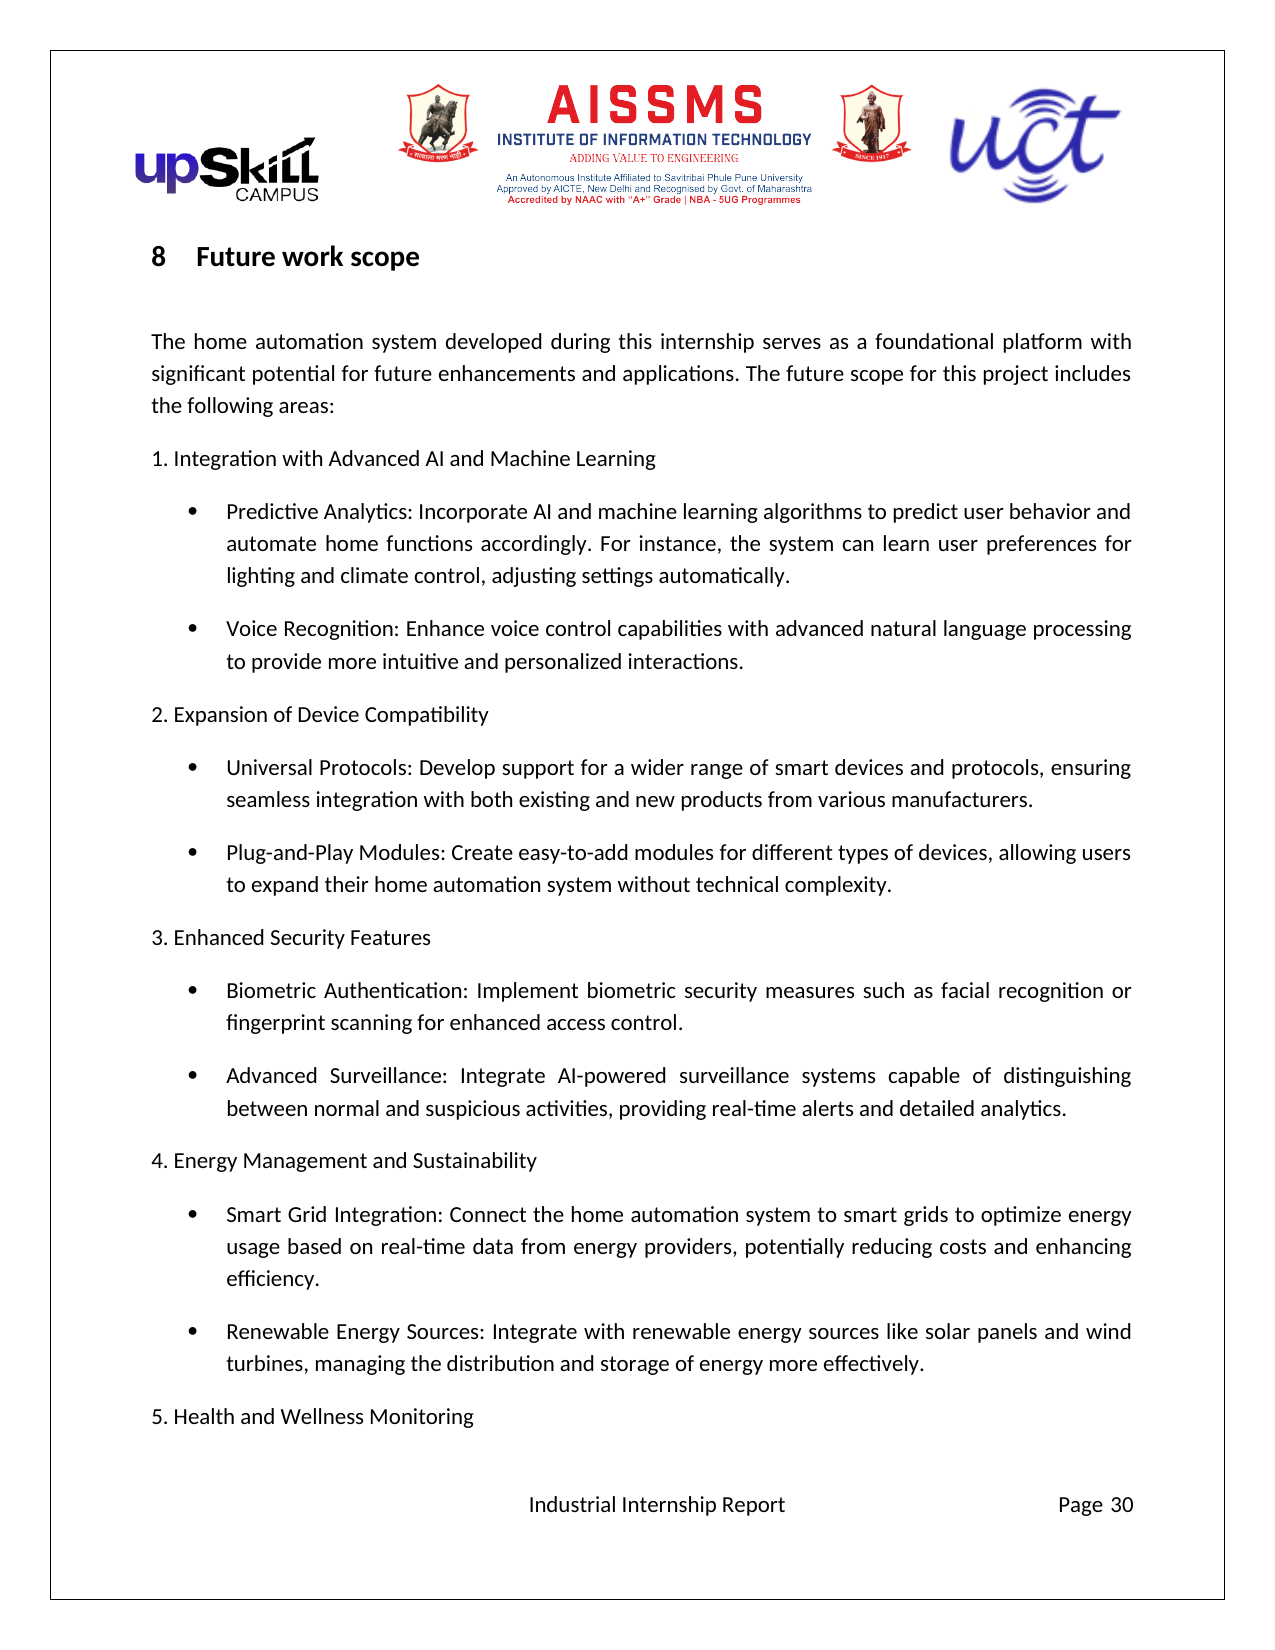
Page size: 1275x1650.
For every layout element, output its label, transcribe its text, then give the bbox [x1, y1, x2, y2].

text 5. Health and Wellness Monitoring [151, 1402, 1133, 1430]
list Biometric Authentication: Implement biometric security measures such as facial recognition or fingerprint scanning for enhanced access control. [188, 976, 1133, 1036]
list Advanced Surveillance: Integrate AI-powered surveillance systems capable of distinguishing between normal and suspicious activities, providing real-time alerts and detailed analytics. [188, 1061, 1133, 1122]
text 1. Integration with Advanced AI and Machine Learning [151, 444, 1133, 472]
subtitle Future work scope [151, 238, 1133, 274]
list Plug-and-Play Modules: Create easy-to-add modules for different types of devices, allowing users to expand their home automation system without technical complexity. [188, 838, 1133, 898]
picture [104, 124, 350, 205]
picture [947, 79, 1127, 205]
list Voice Recognition: Enhance voice control capabilities with advanced natural language processing to provide more intuitive and personalized interactions. [188, 614, 1133, 675]
list Universal Protocols: Develop support for a wider range of smart devices and protocols, ensuring seamless integration with both existing and new products from various manufacturers. [188, 753, 1133, 813]
picture [391, 79, 915, 205]
text The home automation system developed during this internship serves as a foundational platform with significant potential for future enhancements and applications. The future scope for this project includes the following areas: [151, 327, 1133, 419]
text 4. Energy Management and Sustainability [151, 1147, 1133, 1175]
list Predictive Analytics: Incorporate AI and machine learning algorithms to predict user behavior and automate home functions accordingly. For instance, the system can learn user preferences for lighting and climate control, adjusting settings automatically. [188, 497, 1133, 589]
text 2. Expansion of Device Compatibility [151, 700, 1133, 728]
list Renewable Energy Sources: Integrate with renewable energy sources like solar panels and wind turbines, managing the distribution and storage of energy more effectively. [188, 1317, 1133, 1377]
list Smart Grid Integration: Connect the home automation system to smart grids to optimize energy usage based on real-time data from energy providers, potentially reducing costs and enhancing efficiency. [188, 1200, 1133, 1292]
text 3. Enhanced Security Features [151, 923, 1133, 951]
